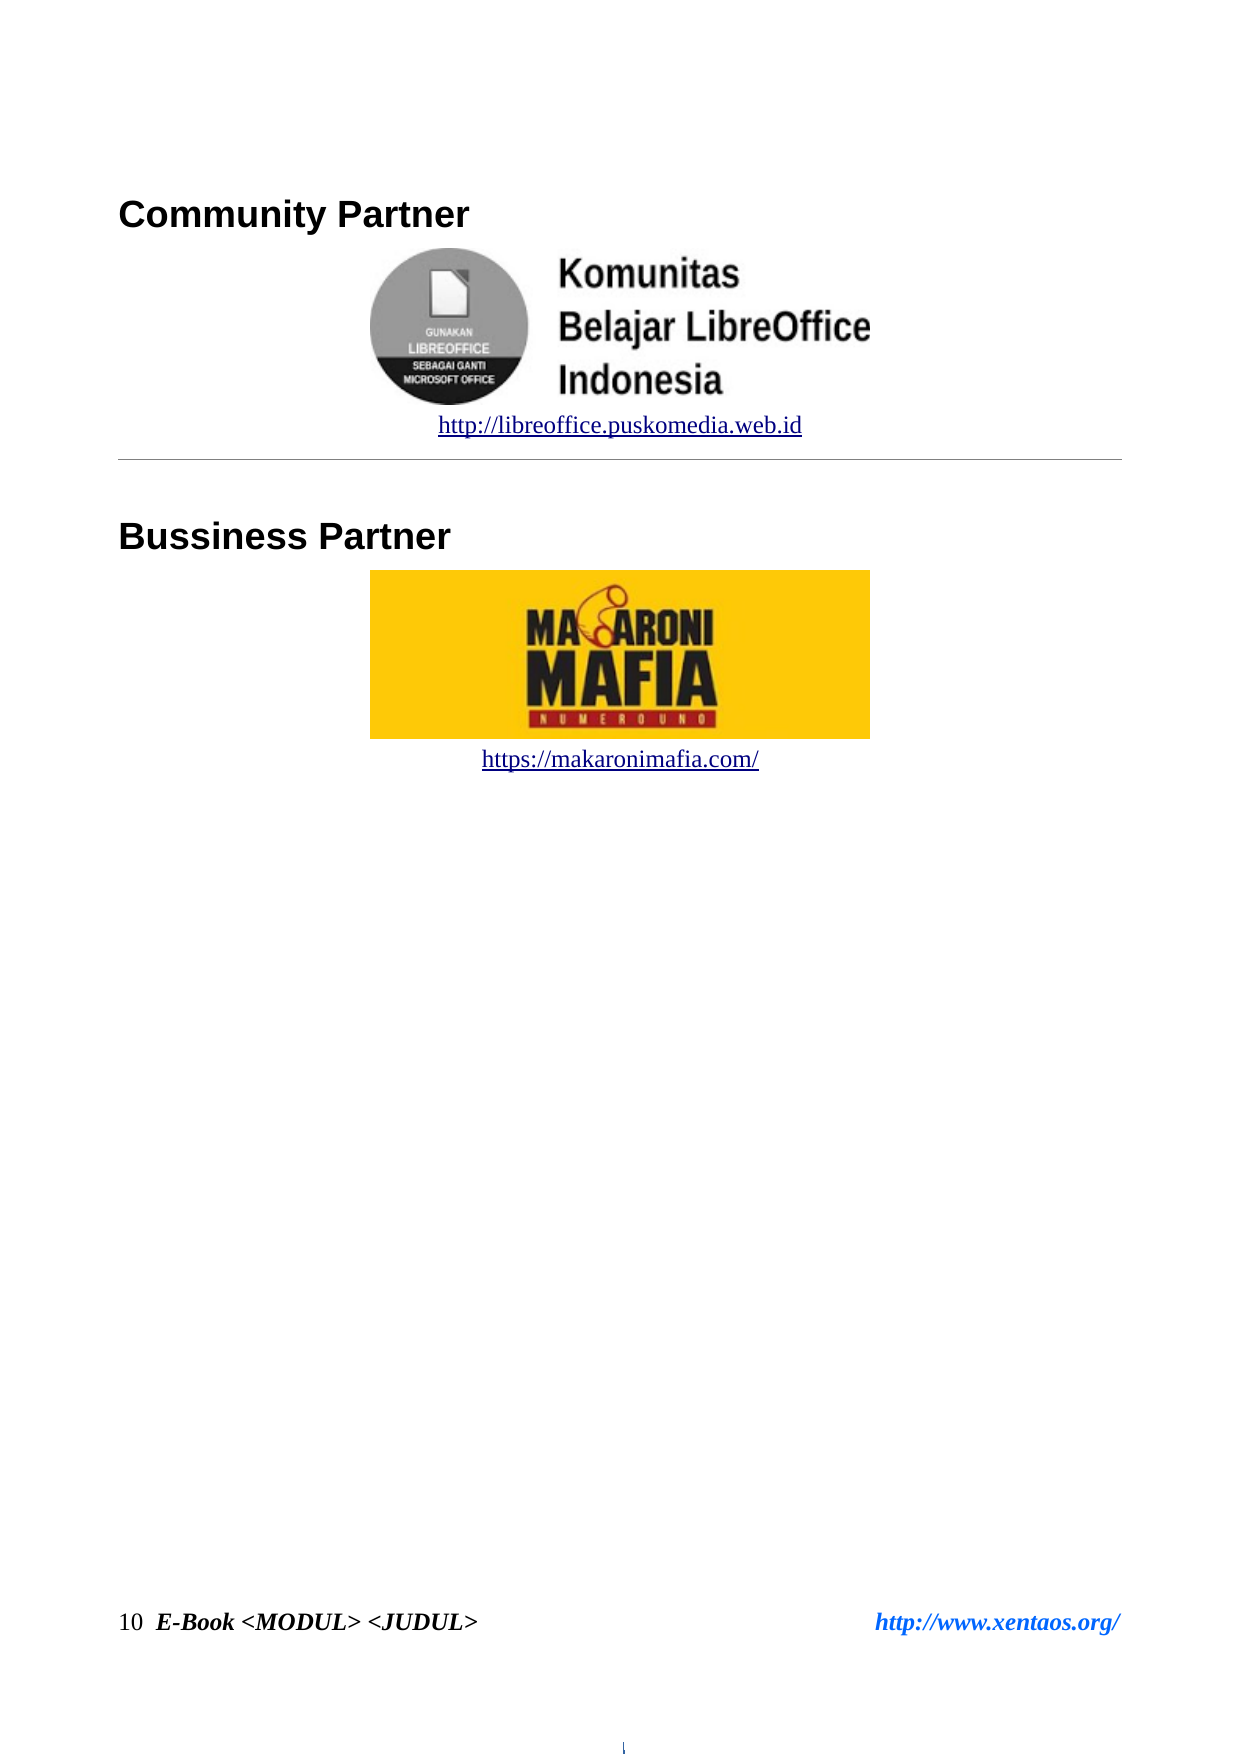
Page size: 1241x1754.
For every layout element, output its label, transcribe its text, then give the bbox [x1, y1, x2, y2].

text https://makaronimafia.com/ [118, 744, 1122, 773]
subtitle Bussiness Partner [118, 514, 1122, 558]
picture [370, 570, 870, 739]
picture [370, 248, 870, 405]
subtitle Community Partner [118, 192, 1122, 236]
text http://libreoffice.puskomedia.web.id [118, 410, 1122, 439]
